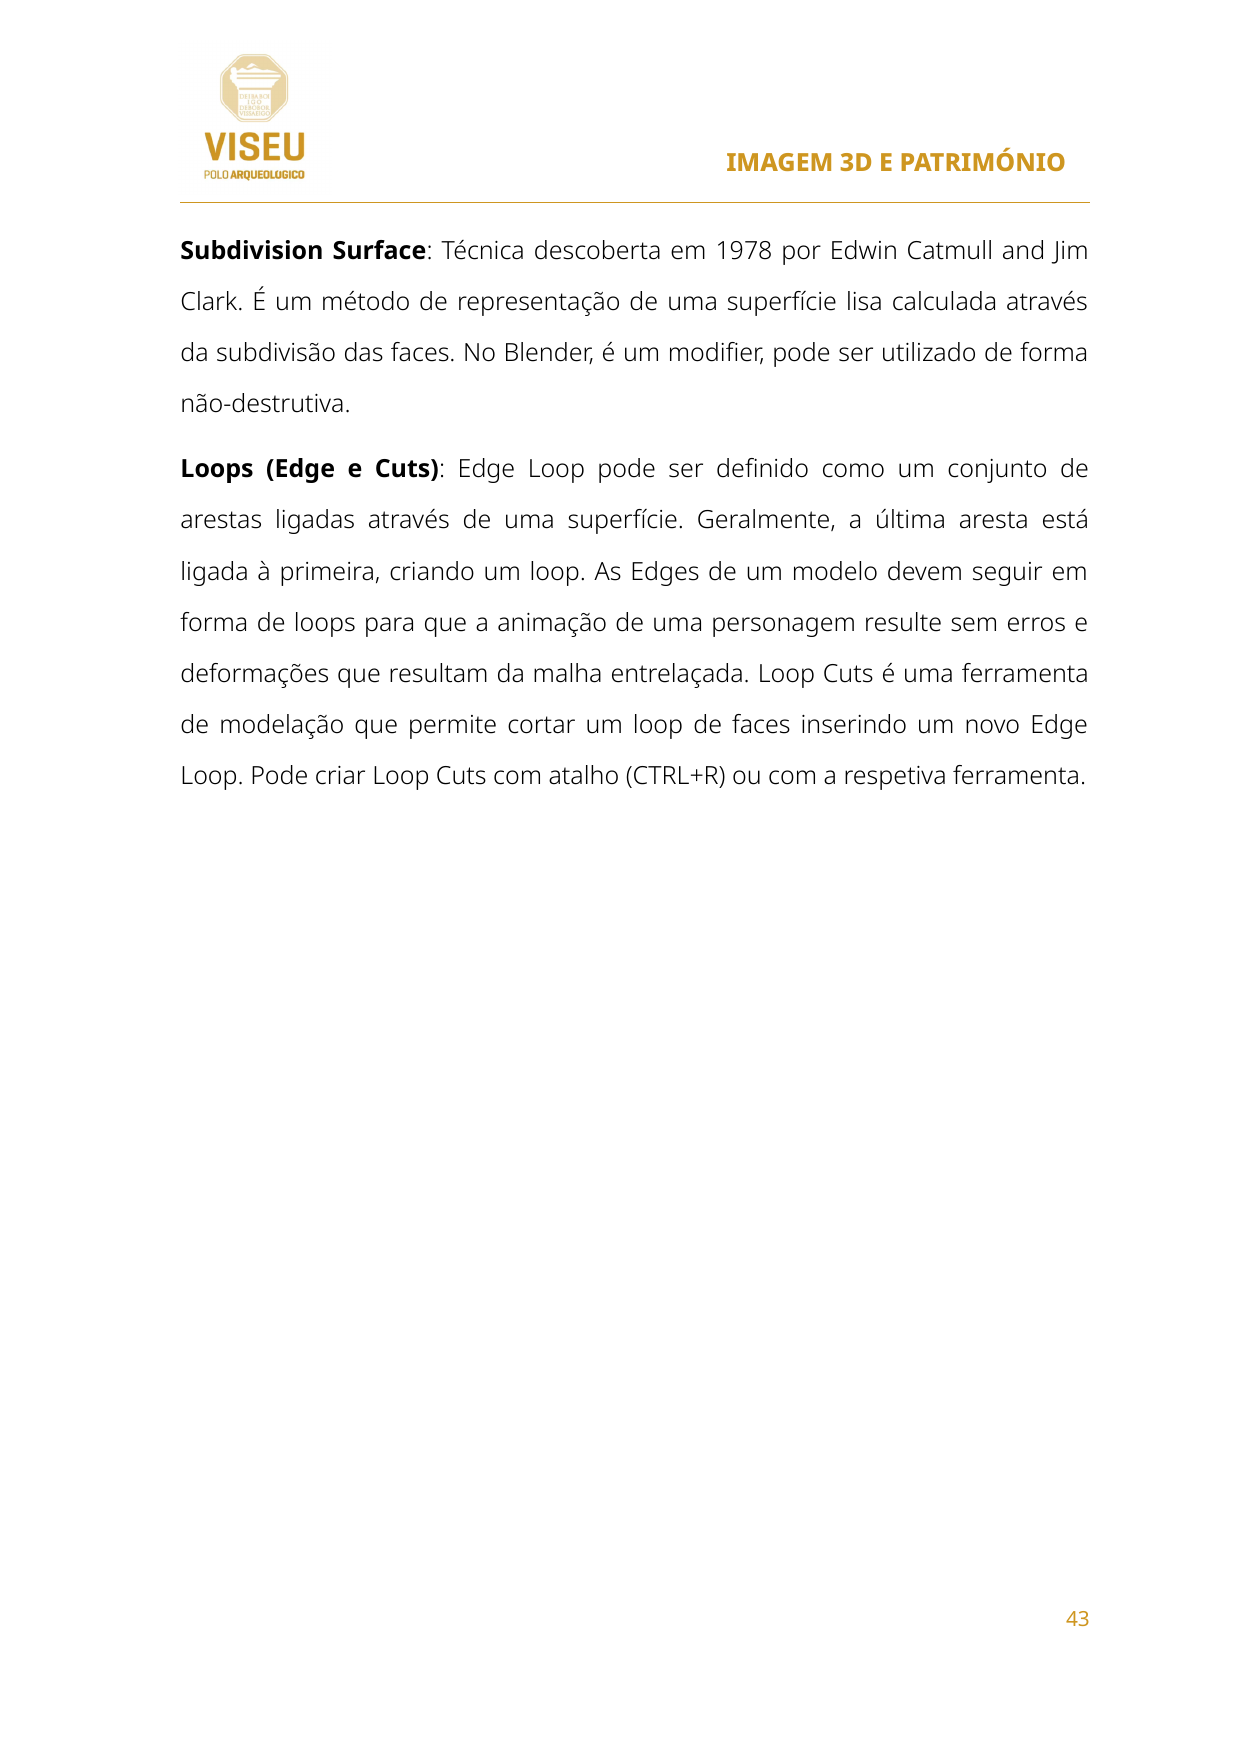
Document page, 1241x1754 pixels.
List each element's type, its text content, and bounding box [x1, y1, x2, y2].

text Subdivision Surface: Técnica descoberta em 1978 por Edwin Catmull and Jim Clark. É um método de representação de uma superfície lisa calculada através da subdivisão das faces. No Blender, é um modifier, pode ser utilizado de forma não-destrutiva. [180, 232, 1090, 419]
text Loops (Edge e Cuts): Edge Loop pode ser definido como um conjunto de arestas ligadas através de uma superfície. Geralmente, a última aresta está ligada à primeira, criando um loop. As Edges de um modelo devem seguir em forma de loops para que a animação de uma personagem resulte sem erros e deformações que resultam da malha entrelaçada. Loop Cuts é uma ferramenta de modelação que permite cortar um loop de faces inserindo um novo Edge Loop. Pode criar Loop Cuts com atalho (CTRL+R) ou com a respetiva ferramenta. [180, 451, 1090, 791]
